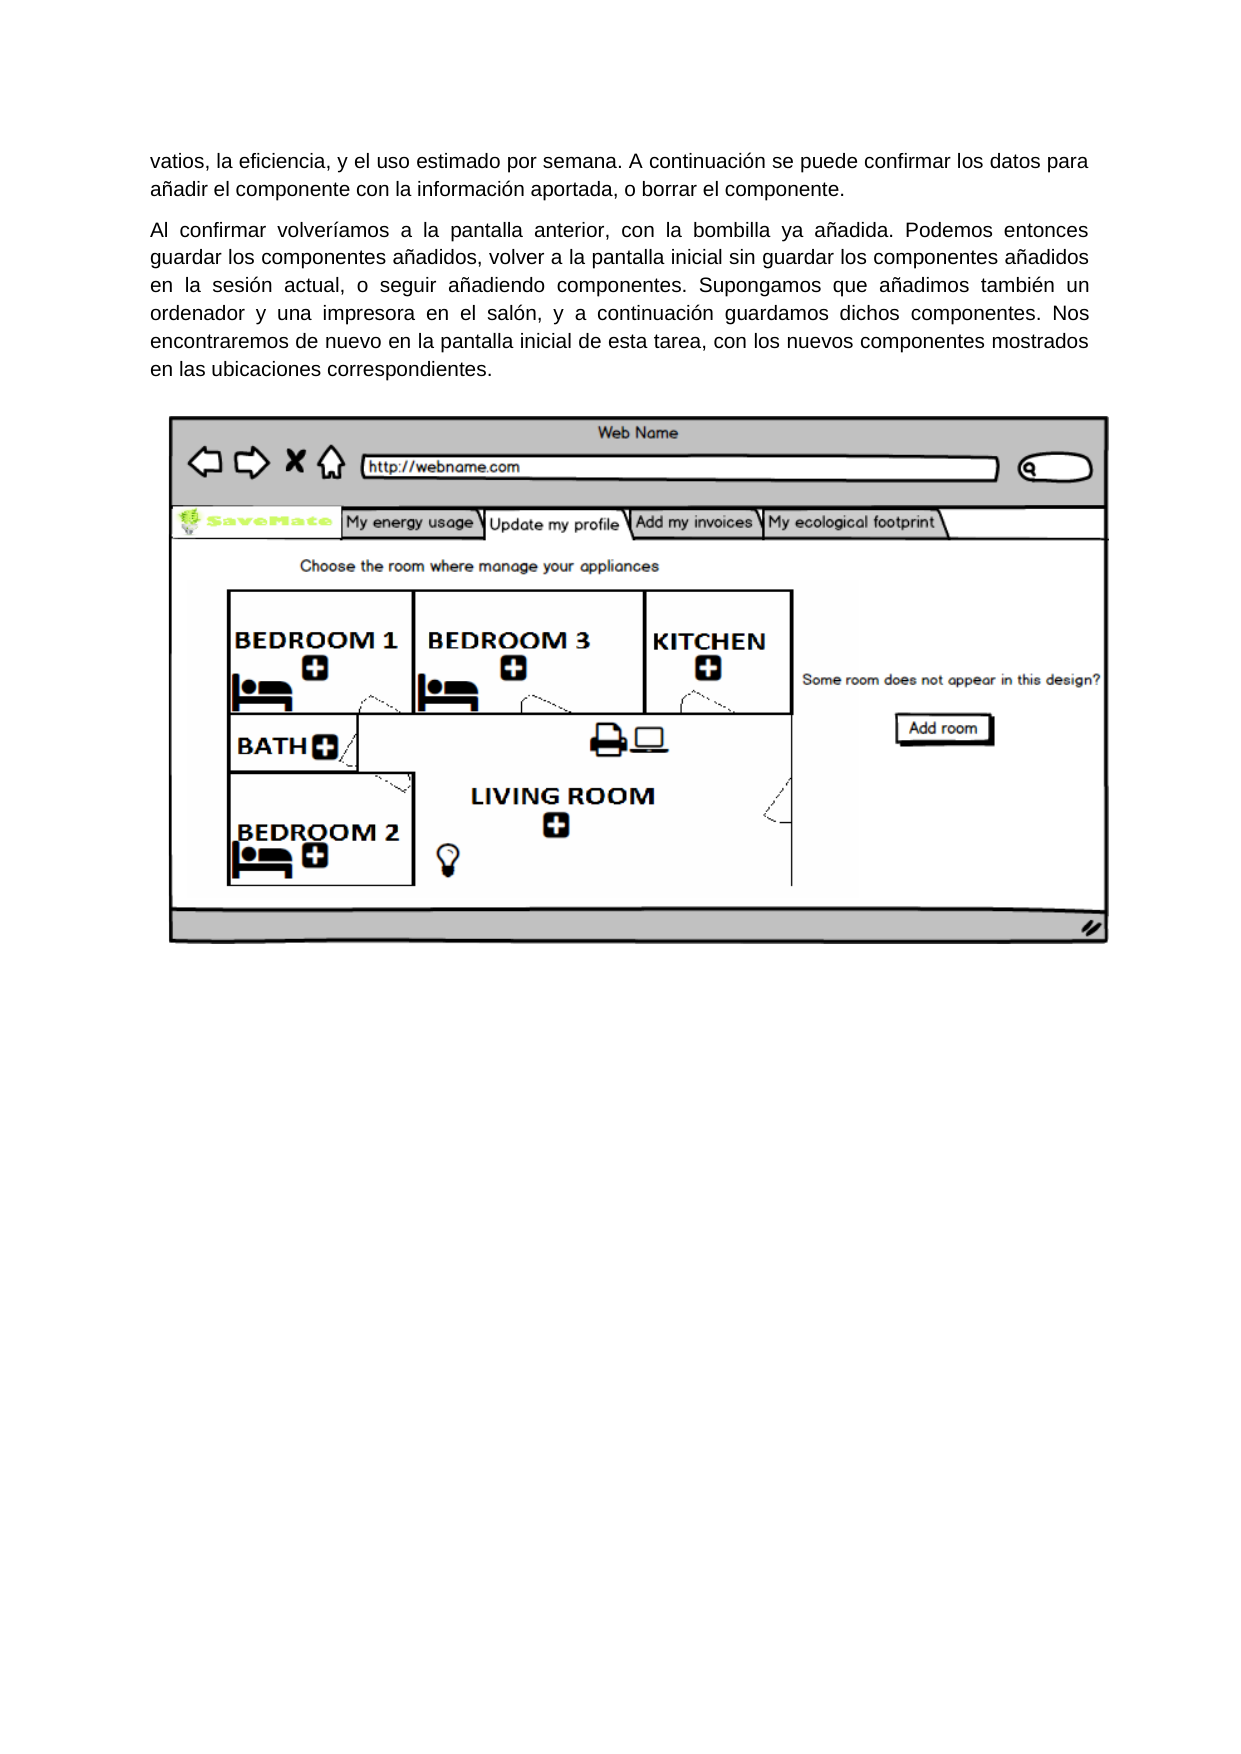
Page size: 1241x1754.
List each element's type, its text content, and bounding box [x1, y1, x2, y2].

text Al confirmar volveríamos a la pantalla anterior, con la bombilla ya añadida. Podemos entonces guardar los componentes añadidos, volver a la pantalla inicial sin guardar los componentes añadidos en la sesión actual, o seguir añadiendo componentes. Supongamos que añadimos también un ordenador y una impresora en el salón, y a continuación guardamos dichos componentes. Nos encontraremos de nuevo en la pantalla inicial de esta tarea, con los nuevos componentes mostrados en las ubicaciones correspondientes. [150, 218, 1091, 380]
picture [168, 416, 1109, 944]
text vatios, la eficiencia, y el uso estimado por semana. A continuación se puede confirmar los datos para añadir el componente con la información aportada, o borrar el componente. [150, 150, 1091, 201]
